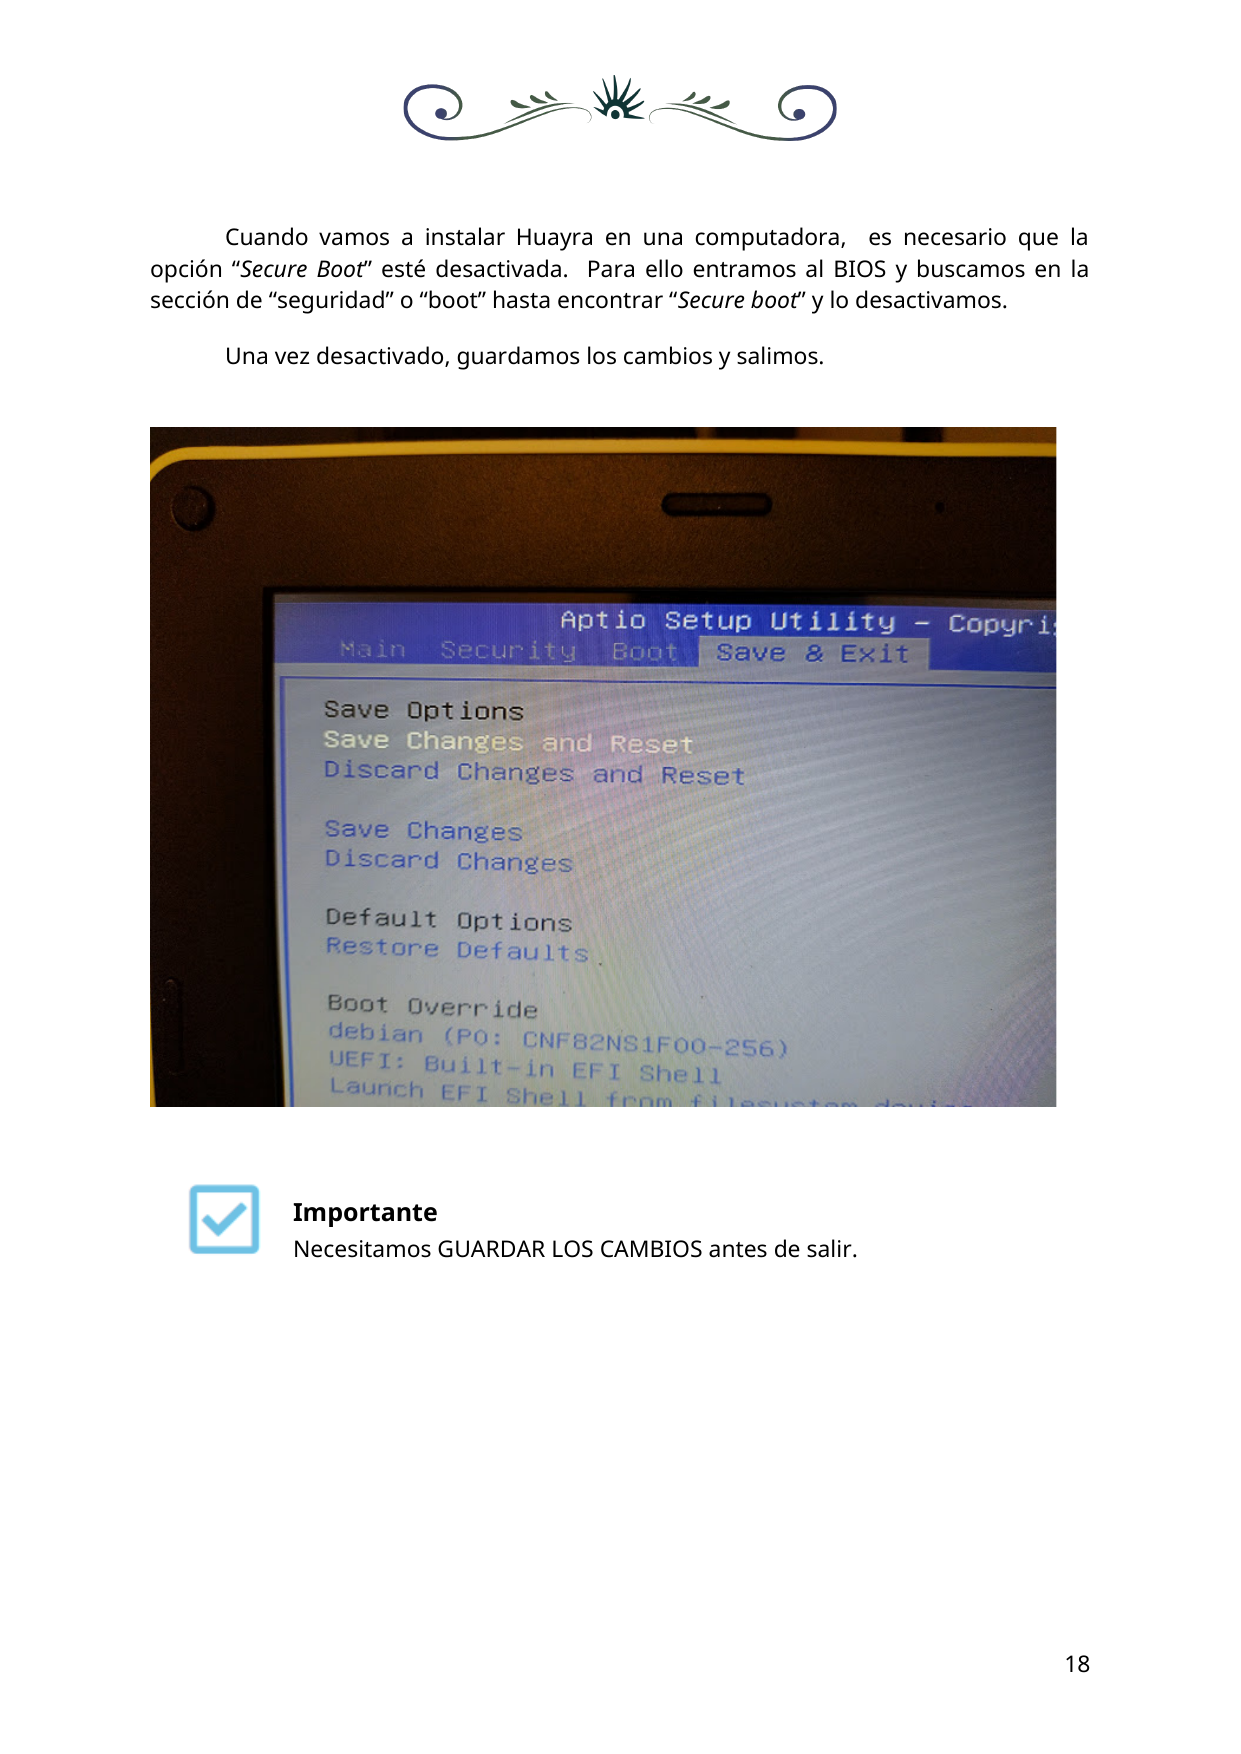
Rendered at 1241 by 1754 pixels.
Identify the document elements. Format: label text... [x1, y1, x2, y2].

text Una vez desactivado, guardamos los cambios y salimos. [150, 340, 1090, 371]
text Importante Necesitamos GUARDAR LOS CAMBIOS antes de salir. [274, 1194, 1090, 1264]
picture [403, 75, 837, 141]
picture [175, 1177, 274, 1265]
picture [150, 427, 1057, 1107]
text Cuando vamos a instalar Huayra en una computadora, es necesario que la opción “Secure Boot” esté desactivada. Para ello entramos al BIOS y buscamos en la sección de “seguridad” o “boot” hasta encontrar “Secure boot” y lo desactivamos. [150, 221, 1090, 315]
text [150, 1194, 175, 1264]
